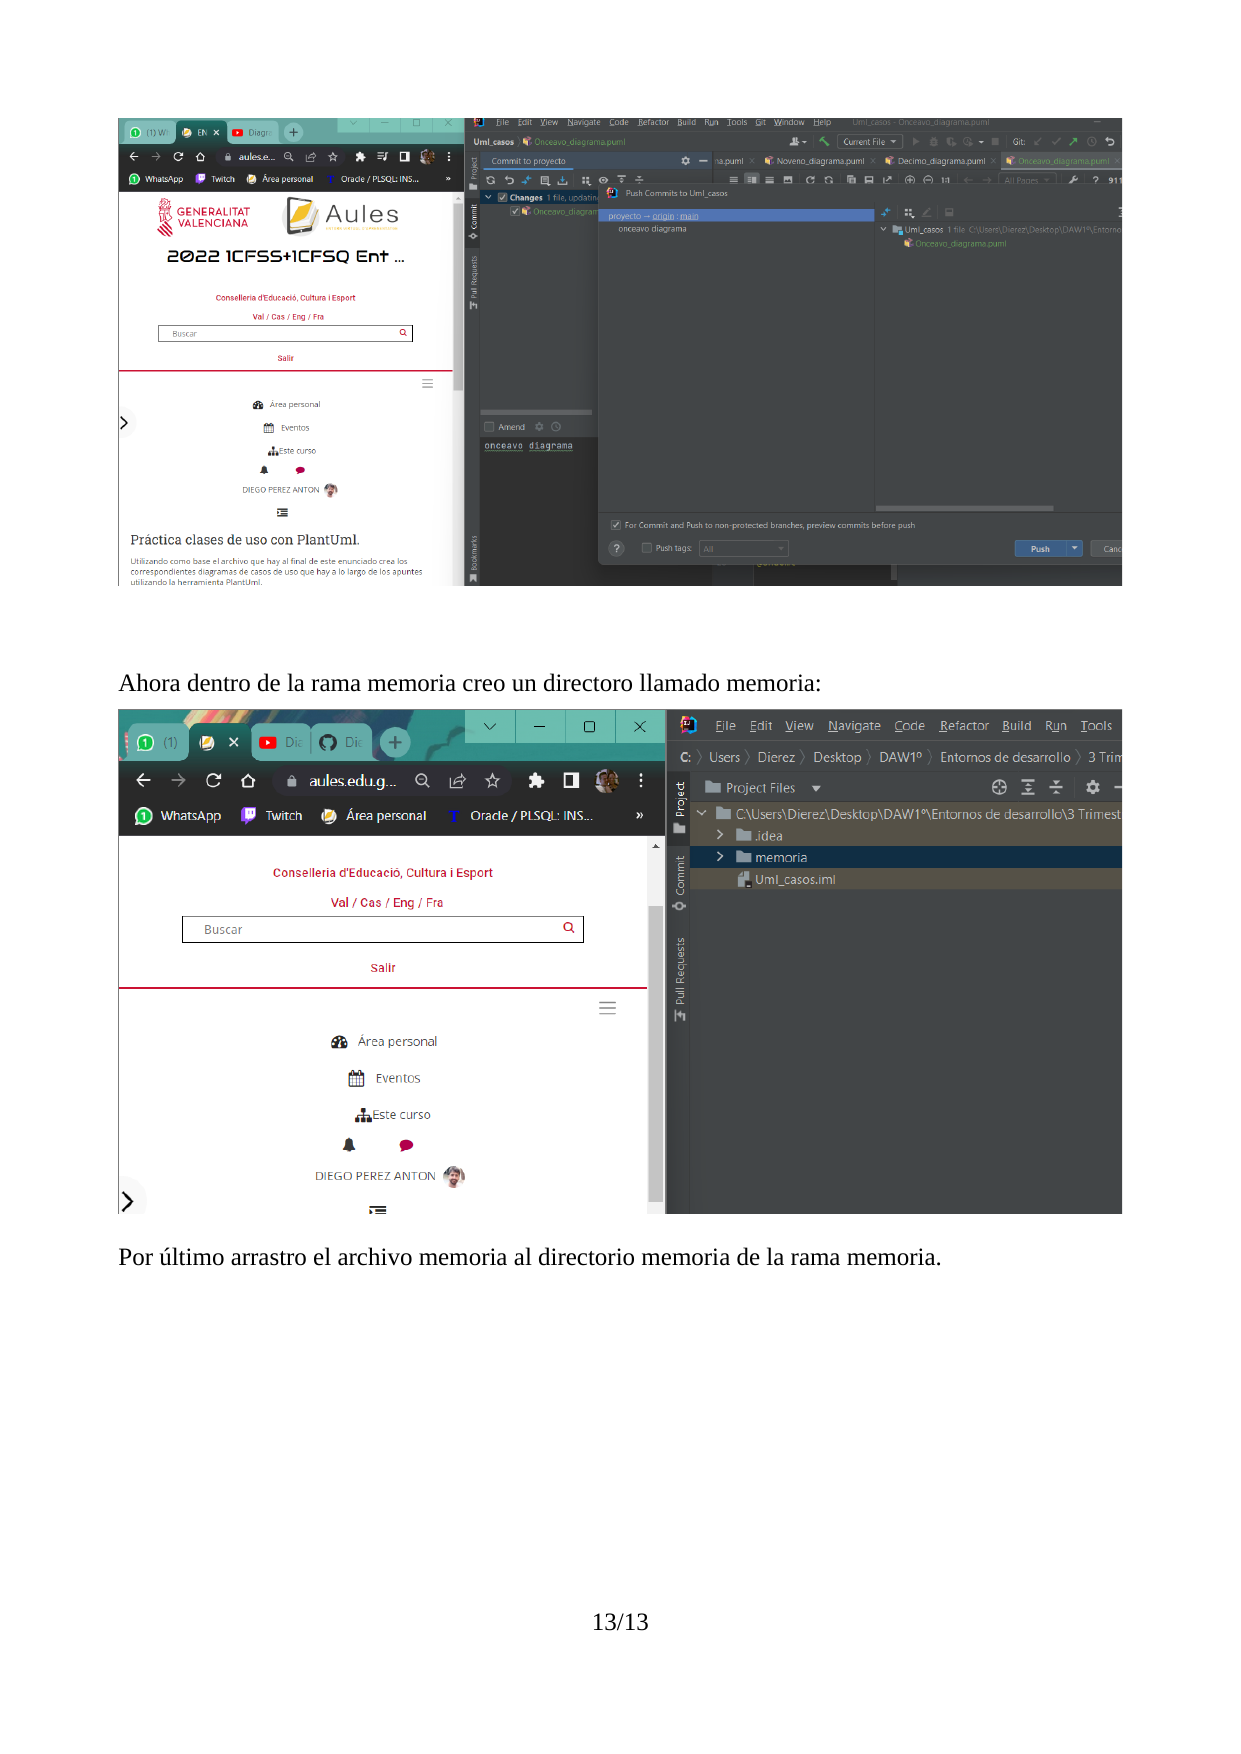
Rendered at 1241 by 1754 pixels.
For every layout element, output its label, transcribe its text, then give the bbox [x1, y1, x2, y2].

picture [118, 118, 1123, 586]
text Ahora dentro de la rama memoria creo un directoro llamado memoria: [118, 668, 1122, 697]
picture [118, 709, 1123, 1214]
text Por último arrastro el archivo memoria al directorio memoria de la rama memoria. [118, 1214, 1122, 1271]
